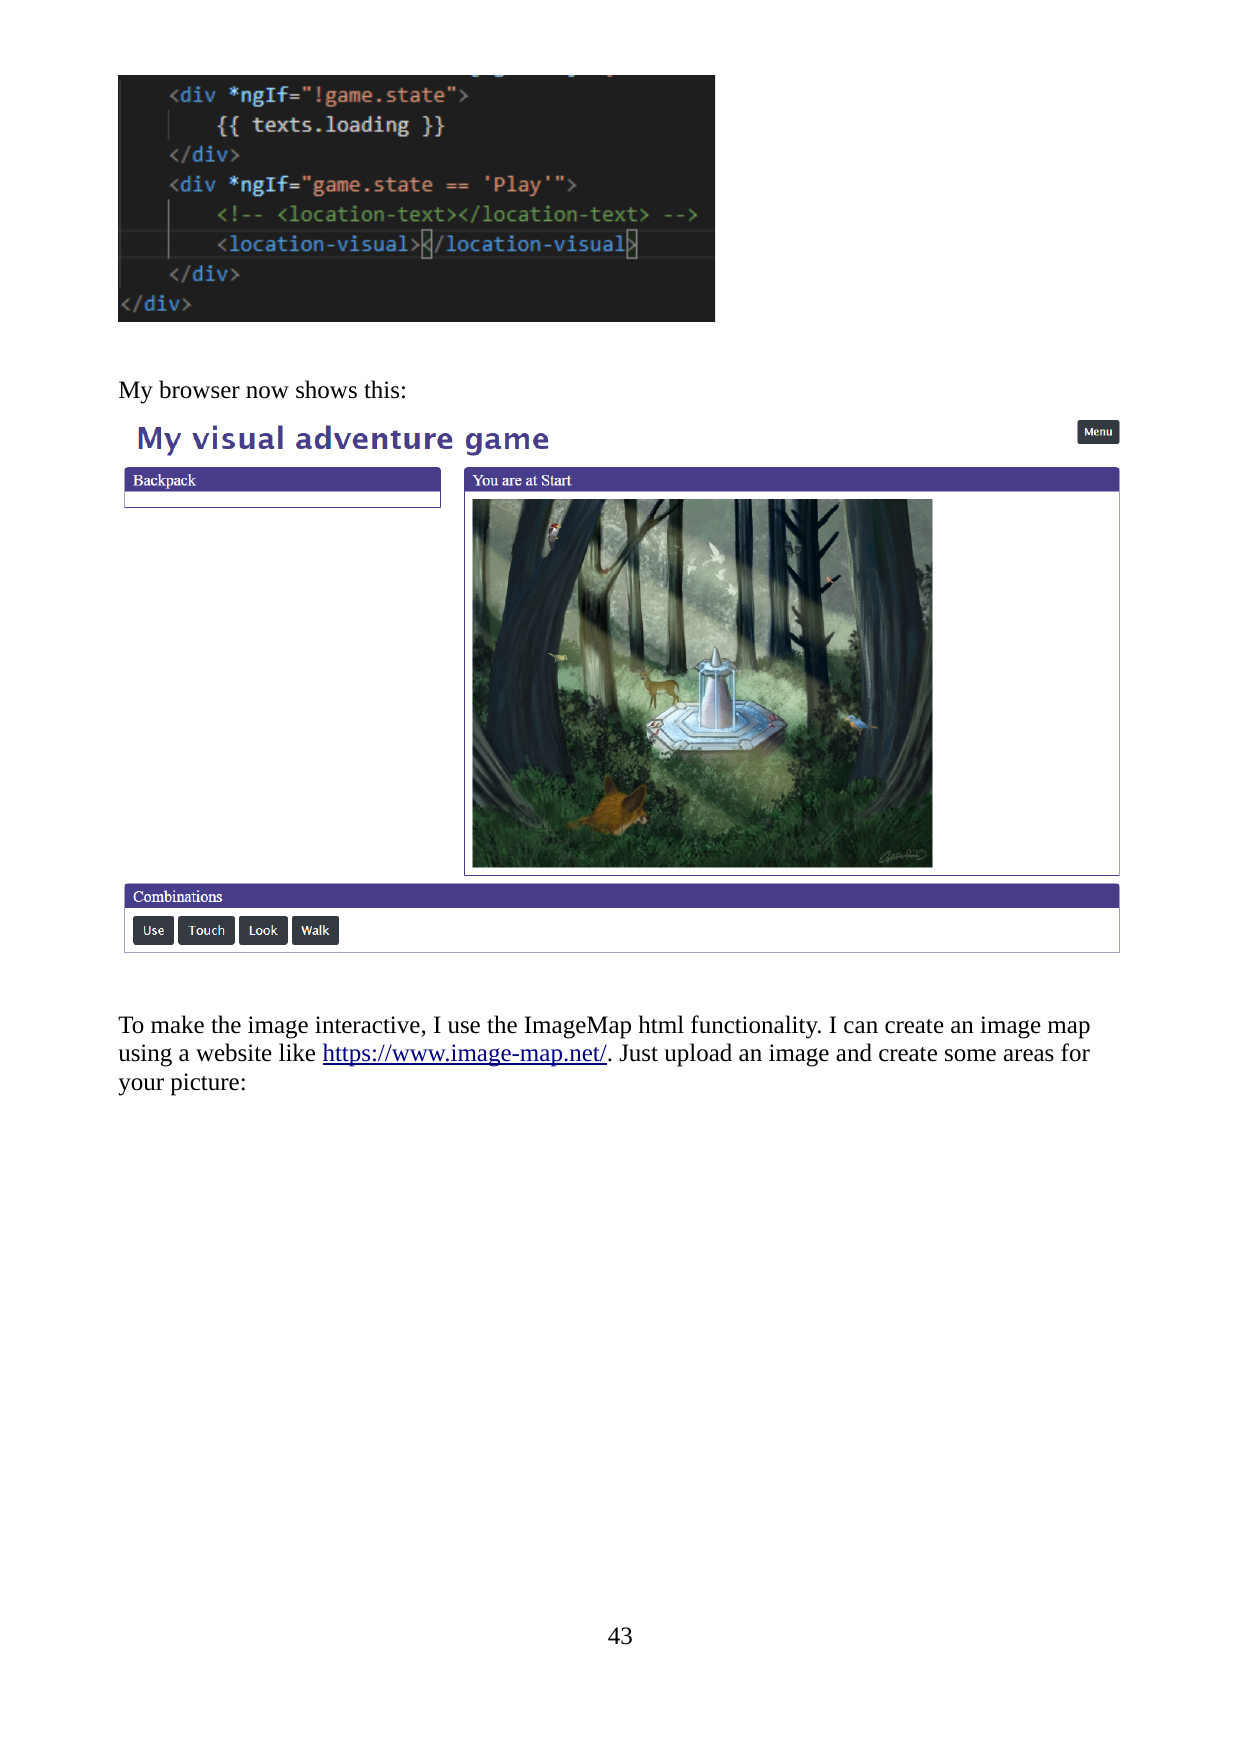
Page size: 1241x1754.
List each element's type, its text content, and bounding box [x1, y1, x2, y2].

text My browser now shows this: [118, 376, 1122, 404]
text To make the image interactive, I use the ImageMap html functionality. I can create an image map using a website like https://www.image-map.net/. Just upload an image and create some areas for your picture: [118, 1010, 1122, 1096]
